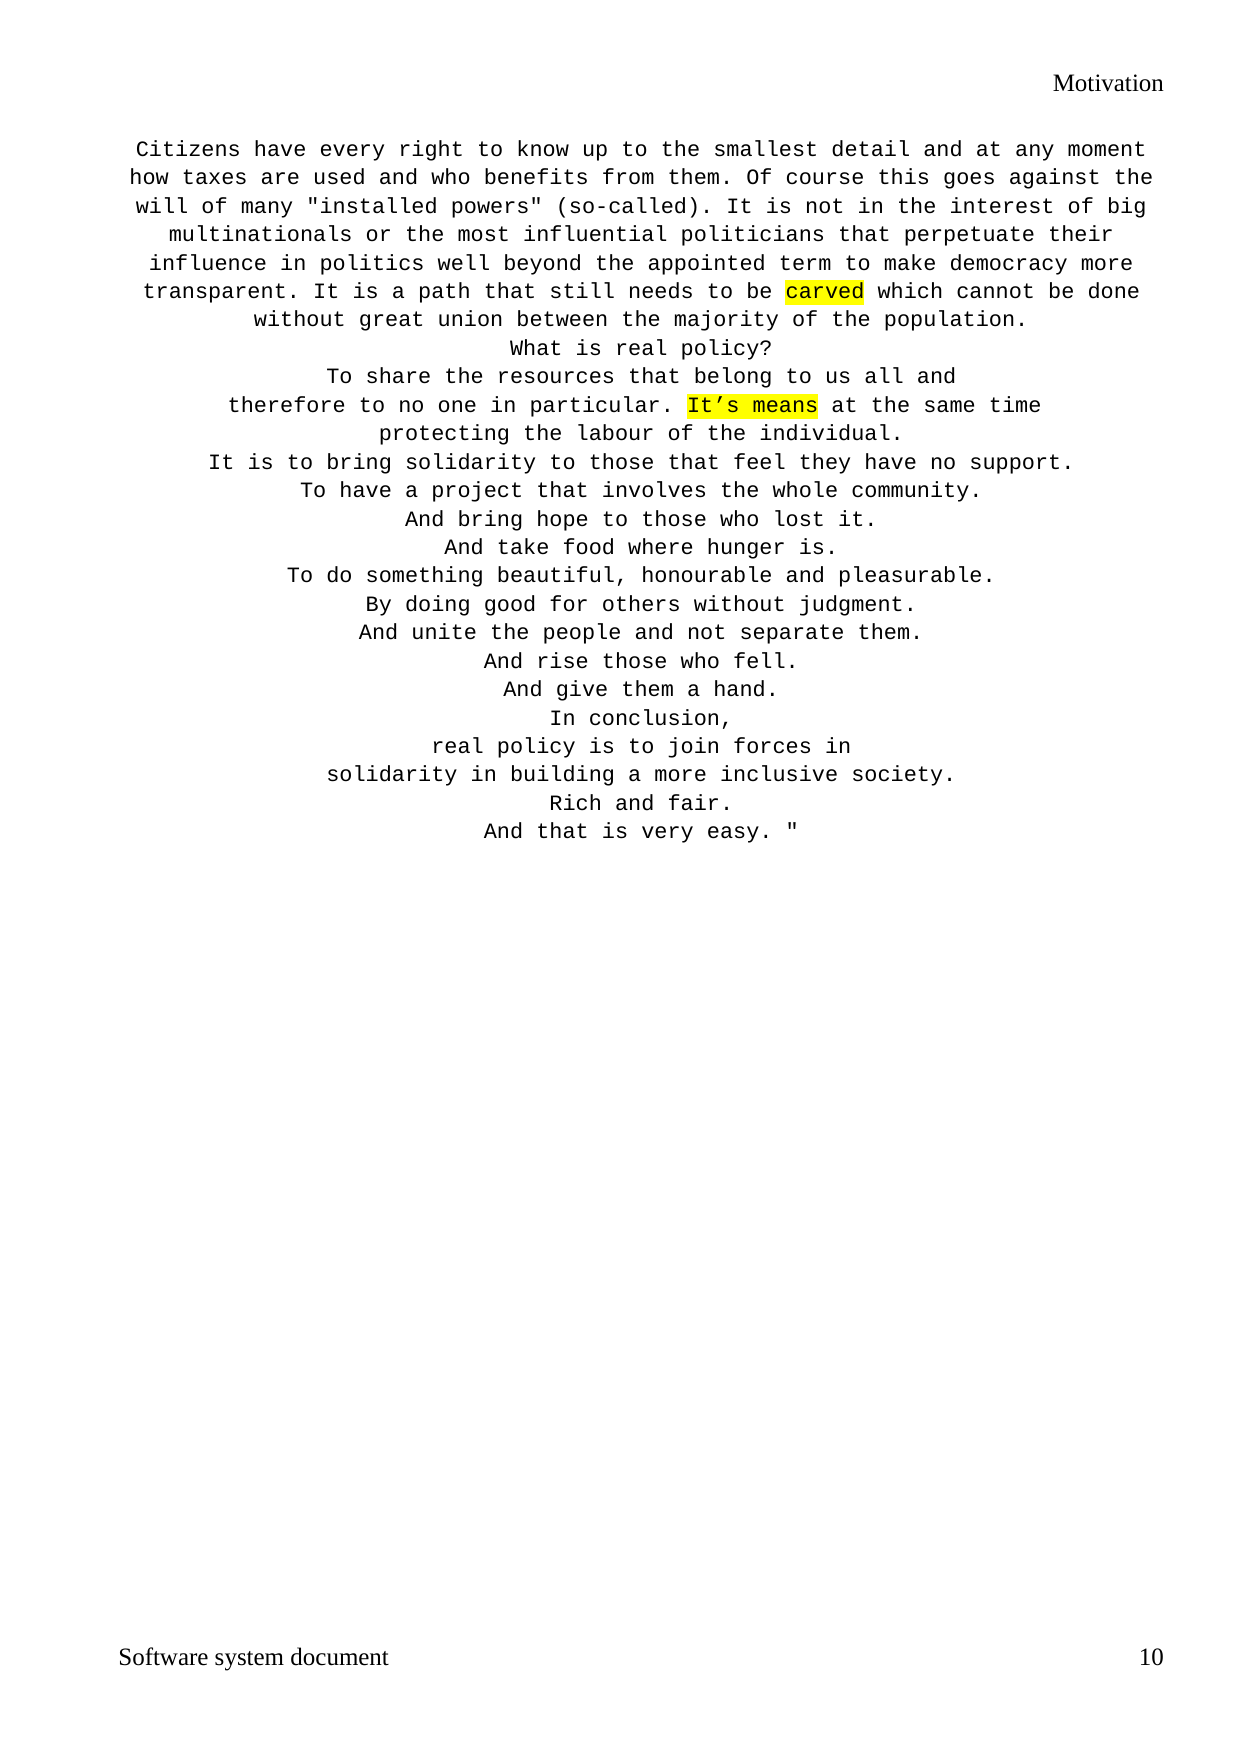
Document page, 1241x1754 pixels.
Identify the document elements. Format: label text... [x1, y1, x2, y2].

text protecting the labour of the individual. [118, 422, 1164, 447]
text It is to bring solidarity to those that feel they have no support. [118, 451, 1164, 476]
text What is real policy? [118, 337, 1164, 362]
text Rich and fair. [118, 792, 1164, 817]
text And rise those who fell. [118, 650, 1164, 675]
text Citizens have every right to know up to the smallest detail and at any moment how taxes are used and who benefits from them. Of course this goes against the will of many "installed powers" (so-called). It is not in the interest of big multinationals or the most influential politicians that perpetuate their influence in politics well beyond the appointed term to make democracy more transparent. It is a path that still needs to be carved which cannot be done without great union between the majority of the population. [118, 138, 1164, 333]
text And that is very easy. " [118, 821, 1164, 845]
text To do something beautiful, honourable and pleasurable. [118, 564, 1164, 589]
text real policy is to join forces in [118, 735, 1164, 760]
text And unite the people and not separate them. [118, 621, 1164, 646]
text And give them a hand. [118, 678, 1164, 703]
text And take food where hunger is. [118, 536, 1164, 561]
text In conclusion, [118, 707, 1164, 732]
text To have a project that involves the whole community. [118, 479, 1164, 504]
text To share the resources that belong to us all and [118, 366, 1164, 390]
text solidarity in building a more inclusive society. [118, 764, 1164, 788]
text therefore to no one in particular. It’s means at the same time [118, 394, 1164, 419]
text By doing good for others without judgment. [118, 593, 1164, 618]
text And bring hope to those who lost it. [118, 508, 1164, 532]
